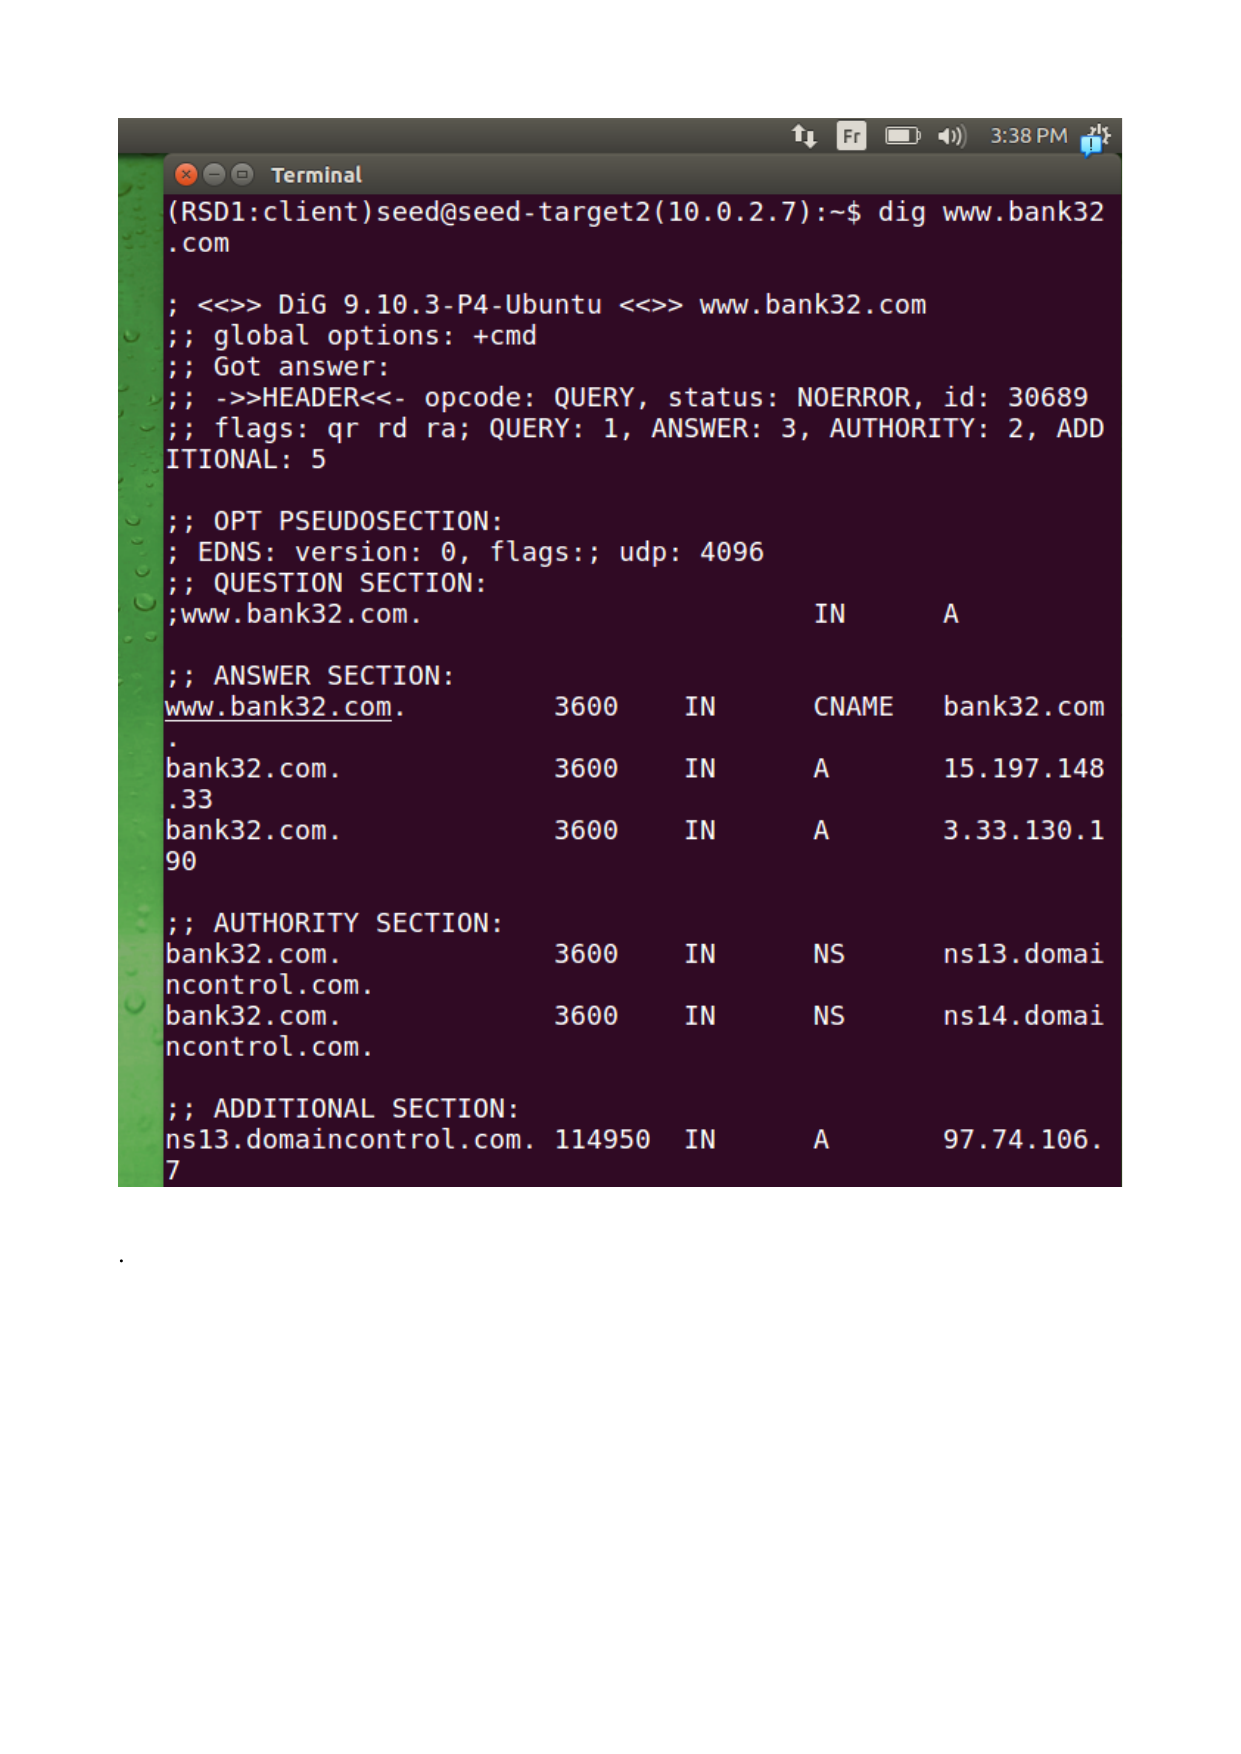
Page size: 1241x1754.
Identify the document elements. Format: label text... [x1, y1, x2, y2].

picture [118, 118, 1123, 1187]
text . [118, 1239, 1122, 1267]
